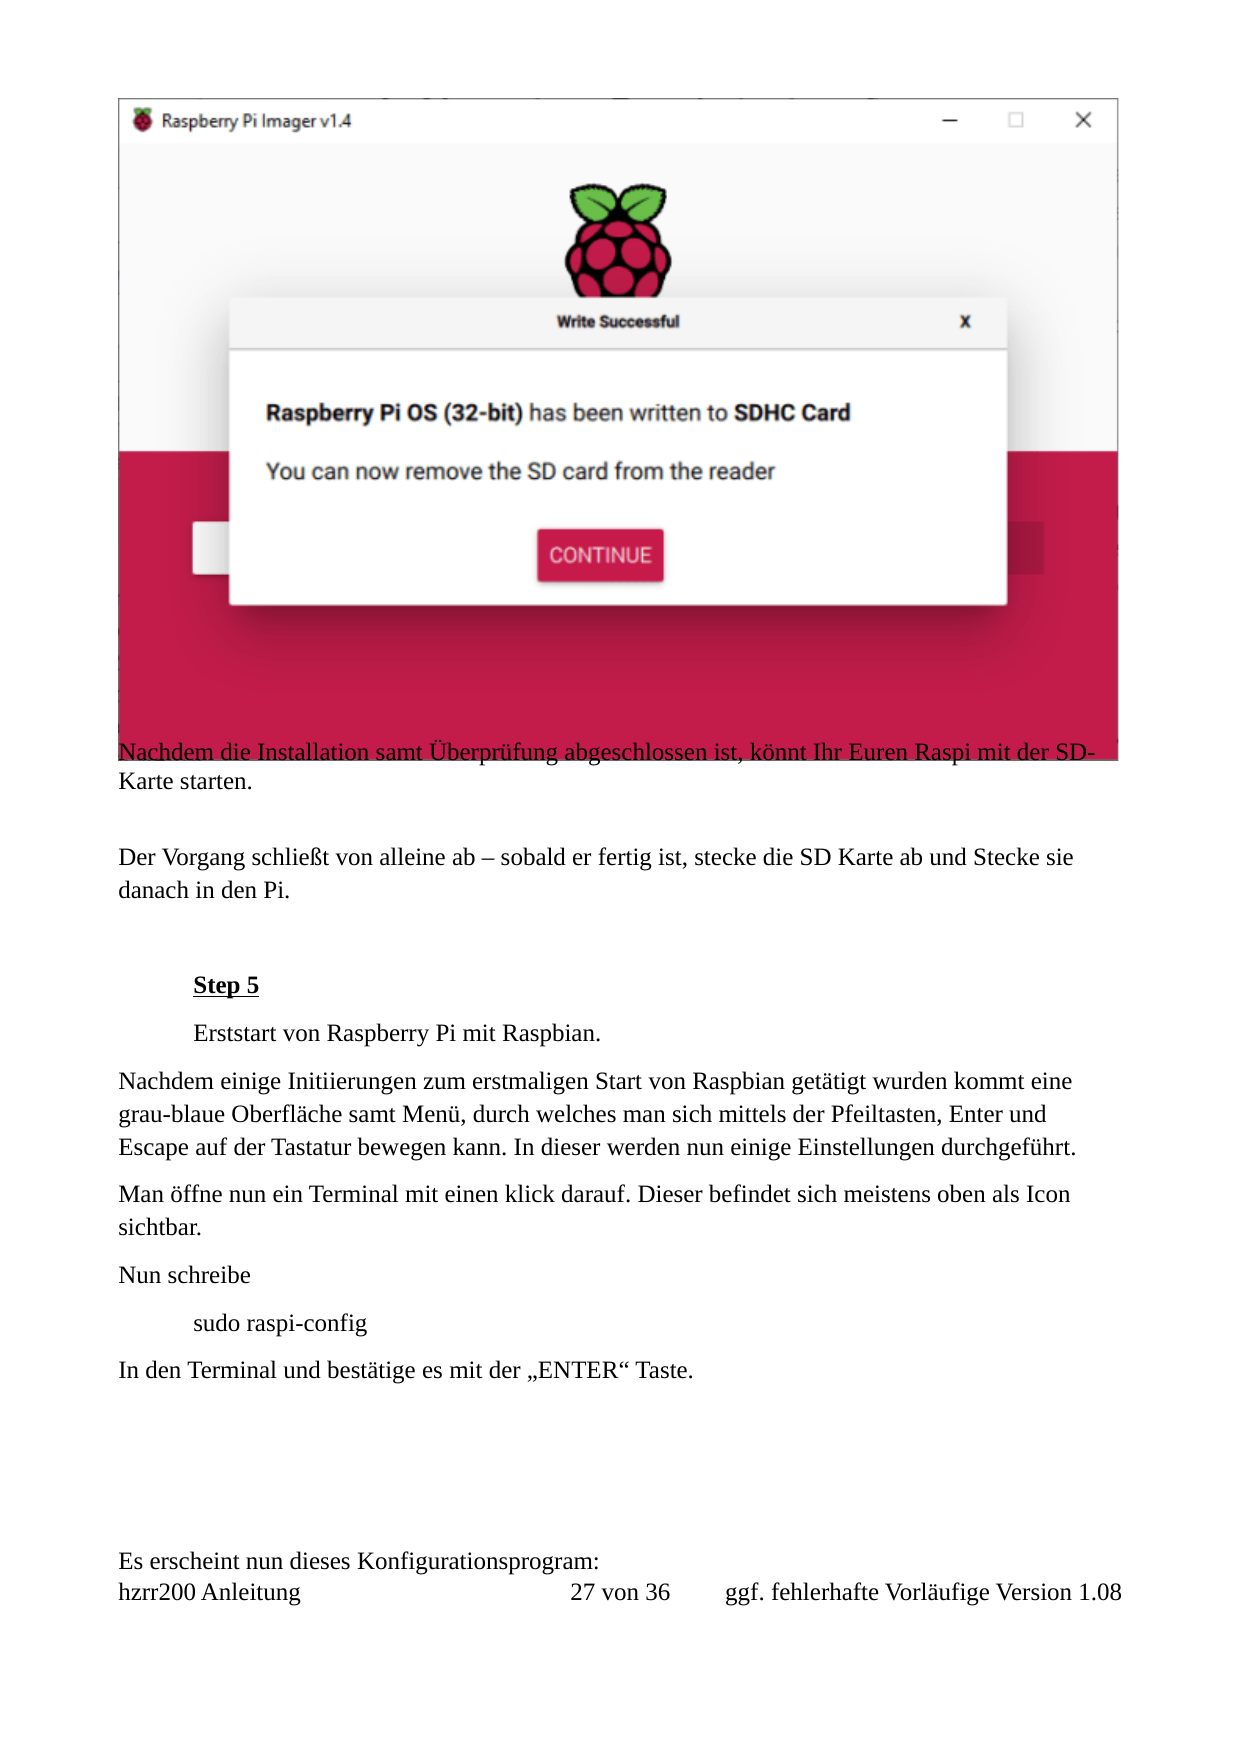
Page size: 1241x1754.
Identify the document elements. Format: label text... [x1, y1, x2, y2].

text sudo raspi-config [118, 1308, 1122, 1336]
picture [118, 98, 1119, 761]
text In den Terminal und bestätige es mit der „ENTER“ Taste. [118, 1355, 1122, 1384]
text Erststart von Raspberry Pi mit Raspbian. [118, 1018, 1122, 1047]
text Nachdem die Installation samt Überprüfung abgeschlossen ist, könnt Ihr Euren Raspi mit der SD-Karte starten. [118, 75, 1122, 795]
text Es erscheint nun dieses Konfigurationsprogram: [118, 1546, 1122, 1574]
text Man öffne nun ein Terminal mit einen klick darauf. Dieser befindet sich meistens oben als Icon sichtbar. [118, 1179, 1122, 1241]
picture [955, 750, 960, 759]
text Nachdem einige Initiierungen zum erstmaligen Start von Raspbian getätigt wurden kommt eine grau-blaue Oberfläche samt Menü, durch welches man sich mittels der Pfeiltasten, Enter und Escape auf der Tastatur bewegen kann. In dieser werden nun einige Einstellungen durchgeführt. [118, 1066, 1122, 1161]
picture [483, 750, 488, 759]
text Nun schreibe [118, 1260, 1122, 1289]
text Step 5 [118, 971, 1122, 999]
text Der Vorgang schließt von alleine ab – sobald er fertig ist, stecke die SD Karte ab und Stecke sie danach in den Pi. [118, 842, 1122, 904]
